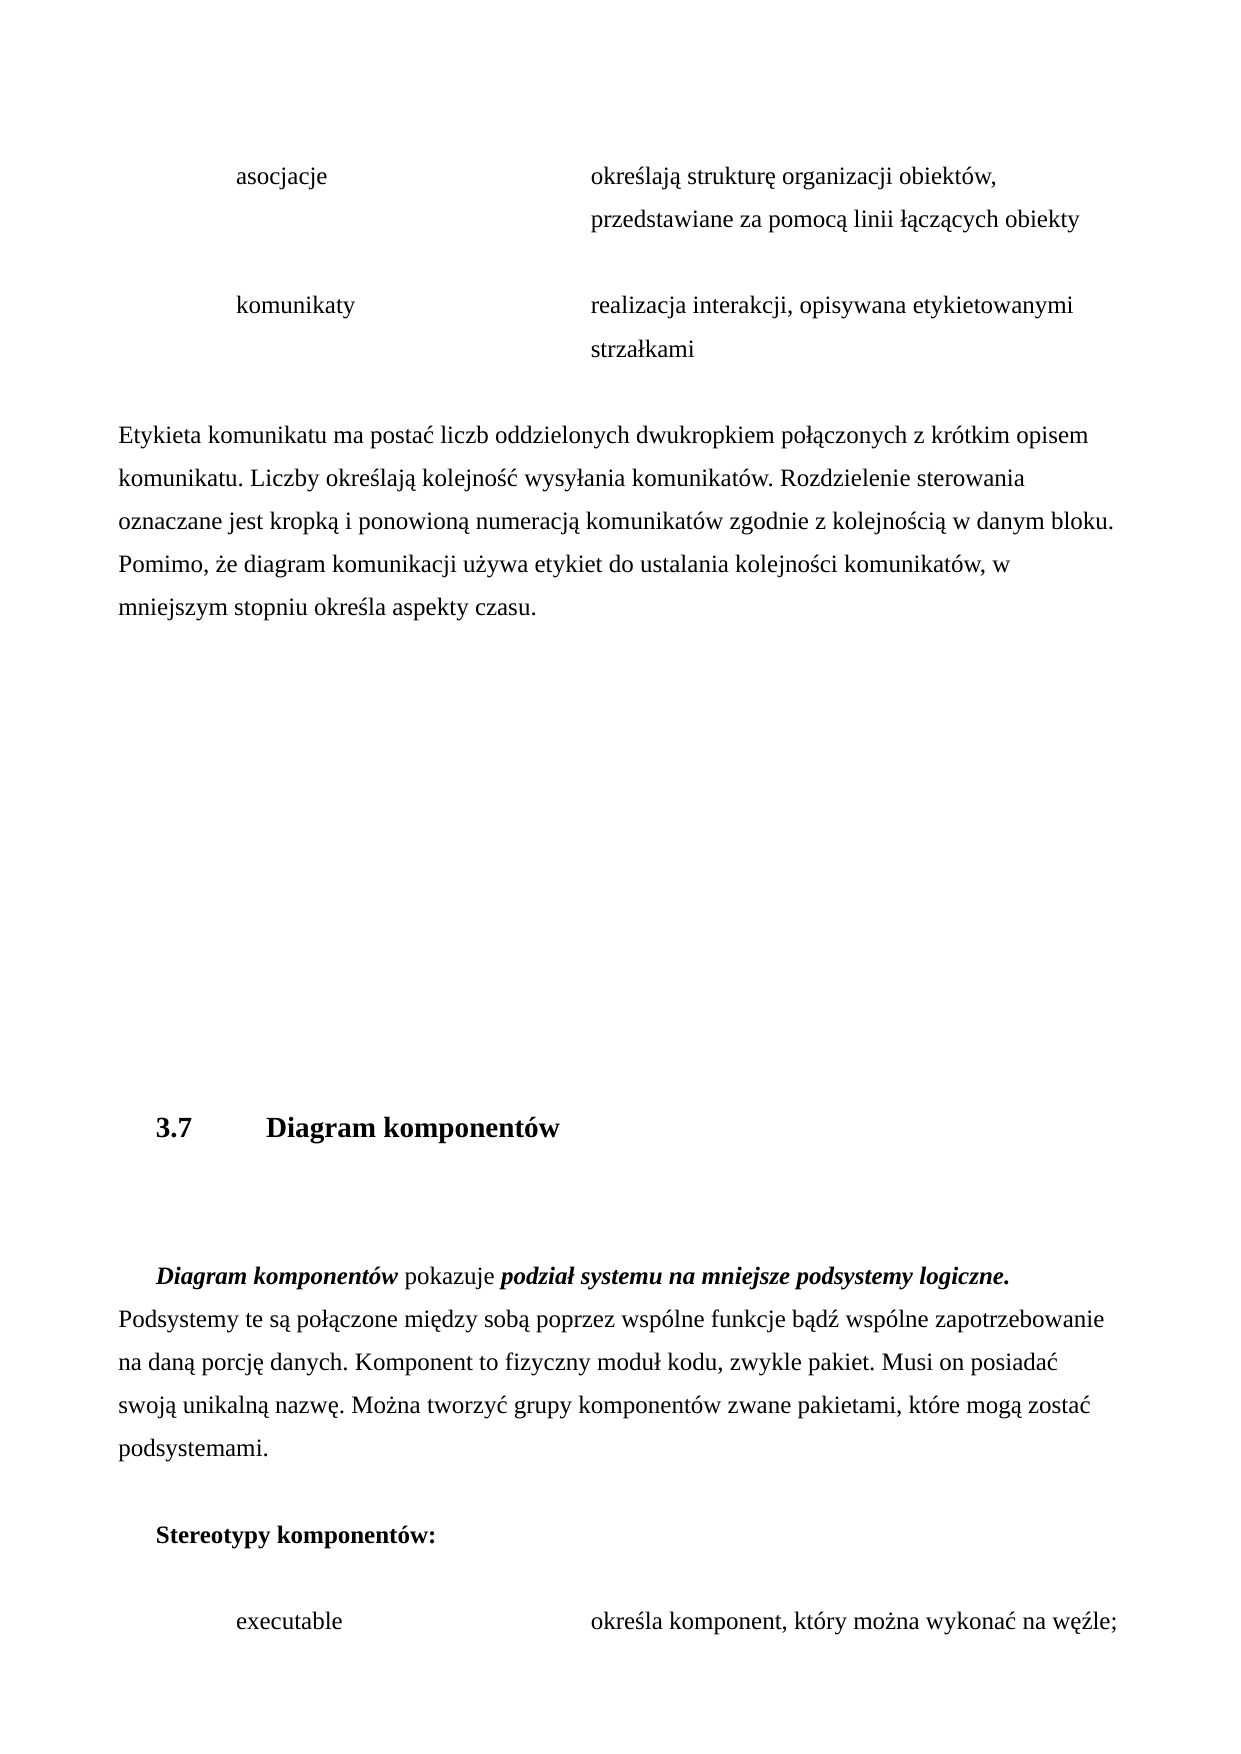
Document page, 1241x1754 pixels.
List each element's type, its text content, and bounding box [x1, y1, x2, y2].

text executable określa komponent, który można wykonać na węźle; [118, 1606, 1122, 1635]
text komunikaty realizacja interakcji, opisywana etykietowanymi strzałkami [118, 291, 1122, 362]
text Etykieta komunikatu ma postać liczb oddzielonych dwukropkiem połączonych z krótkim opisem komunikatu. Liczby określają kolejność wysyłania komunikatów. Rozdzielenie sterowania oznaczane jest kropką i ponowioną numeracją komunikatów zgodnie z kolejnością w danym bloku. Pomimo, że diagram komunikacji używa etykiet do ustalania kolejności komunikatów, w mniejszym stopniu określa aspekty czasu. [118, 420, 1122, 621]
text asocjacje określają strukturę organizacji obiektów, przedstawiane za pomocą linii łączących obiekty [118, 161, 1122, 233]
text Diagram komponentów pokazuje podział systemu na mniejsze podsystemy logiczne. Podsystemy te są połączone między sobą poprzez wspólne funkcje bądź wspólne zapotrzebowanie na daną porcję danych. Komponent to fizyczny moduł kodu, zwykle pakiet. Musi on posiadać swoją unikalną nazwę. Można tworzyć grupy komponentów zwane pakietami, które mogą zostać podsystemami. [118, 1261, 1122, 1462]
text Stereotypy komponentów: [118, 1520, 1122, 1548]
text 3.7 Diagram komponentów [118, 1110, 1122, 1143]
